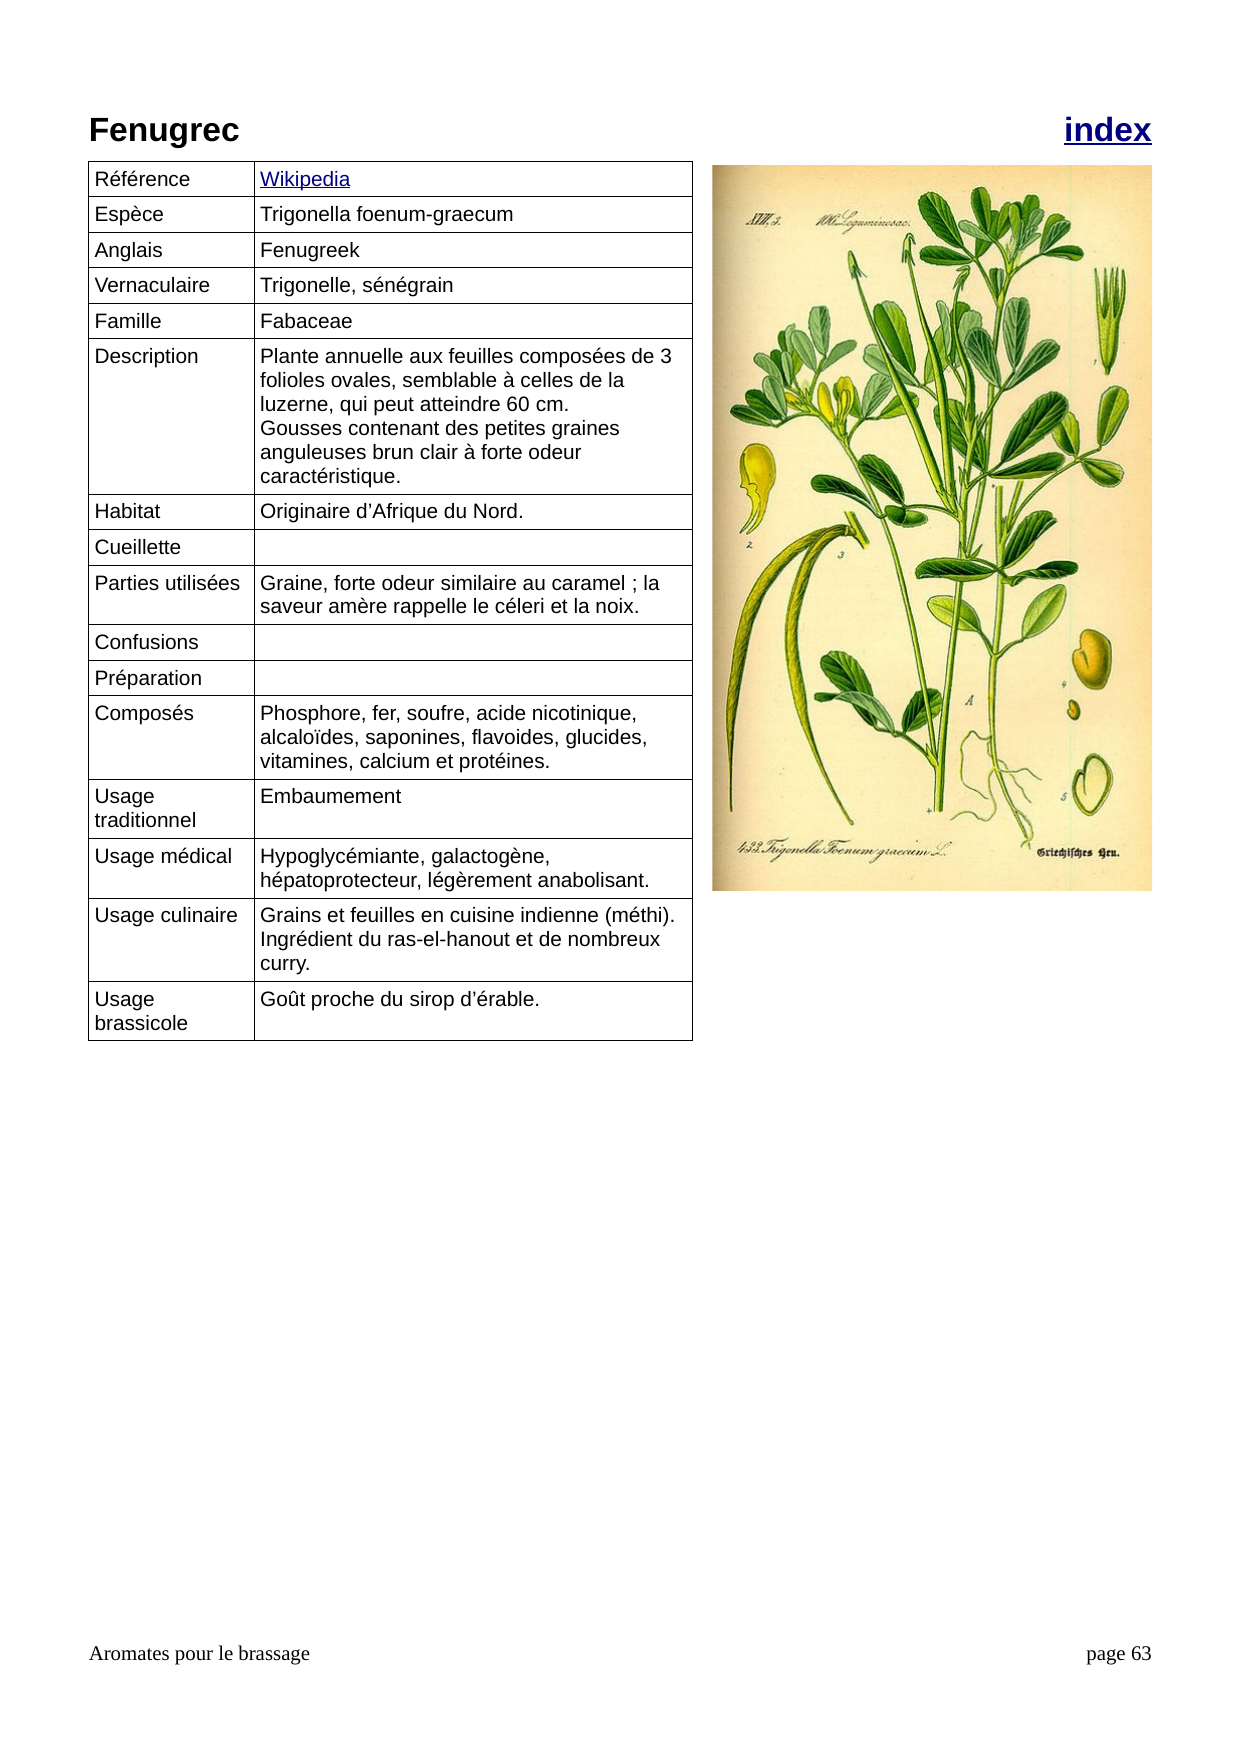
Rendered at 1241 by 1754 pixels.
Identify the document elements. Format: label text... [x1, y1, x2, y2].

table_cell Confusions [89, 625, 254, 659]
table_cell [255, 625, 692, 659]
table_cell Anglais [89, 233, 254, 267]
table_cell Usage médical [89, 839, 254, 897]
table_cell [255, 661, 692, 695]
table_cell Parties utilisées [89, 566, 254, 624]
table_cell Hypoglycémiante, galactogène, hépatoprotecteur, légèrement anabolisant. [255, 839, 692, 897]
table_cell Graine, forte odeur similaire au caramel ; la saveur amère rappelle le céleri et la noix. [255, 566, 692, 624]
table_cell Embaumement [255, 780, 692, 838]
table_cell Description [89, 339, 254, 493]
table_cell Famille [89, 304, 254, 338]
table_header Wikipedia [255, 162, 692, 196]
table_cell Usage traditionnel [89, 780, 254, 838]
table_cell Plante annuelle aux feuilles composées de 3 folioles ovales, semblable à celles de la luzerne, qui peut atteindre 60 cm. Gousses contenant des petites graines anguleuses brun clair à forte odeur caractéristique. [255, 339, 692, 493]
table_cell Vernaculaire [89, 268, 254, 303]
table_cell Cueillette [89, 530, 254, 564]
table_cell Usage brassicole [89, 982, 254, 1040]
table_cell Trigonelle, sénégrain [255, 268, 692, 303]
table_cell Usage culinaire [89, 899, 254, 981]
picture [712, 165, 1153, 891]
table_header Référence [89, 162, 254, 196]
table_cell Grains et feuilles en cuisine indienne (méthi). Ingrédient du ras-el-hanout et de nombreux curry. [255, 899, 692, 981]
table_cell Fabaceae [255, 304, 692, 338]
table_cell Goût proche du sirop d’érable. [255, 982, 692, 1040]
table_cell Composés [89, 696, 254, 778]
table_cell Originaire d’Afrique du Nord. [255, 495, 692, 529]
table_cell Espèce [89, 197, 254, 232]
table_cell Préparation [89, 661, 254, 695]
subtitle Fenugrec index [88, 109, 1152, 148]
table_cell Fenugreek [255, 233, 692, 267]
table_cell Phosphore, fer, soufre, acide nicotinique, alcaloïdes, saponines, flavoides, glucides, vitamines, calcium et protéines. [255, 696, 692, 778]
table_cell Trigonella foenum-graecum [255, 197, 692, 232]
table_cell [255, 530, 692, 564]
table_cell Habitat [89, 495, 254, 529]
